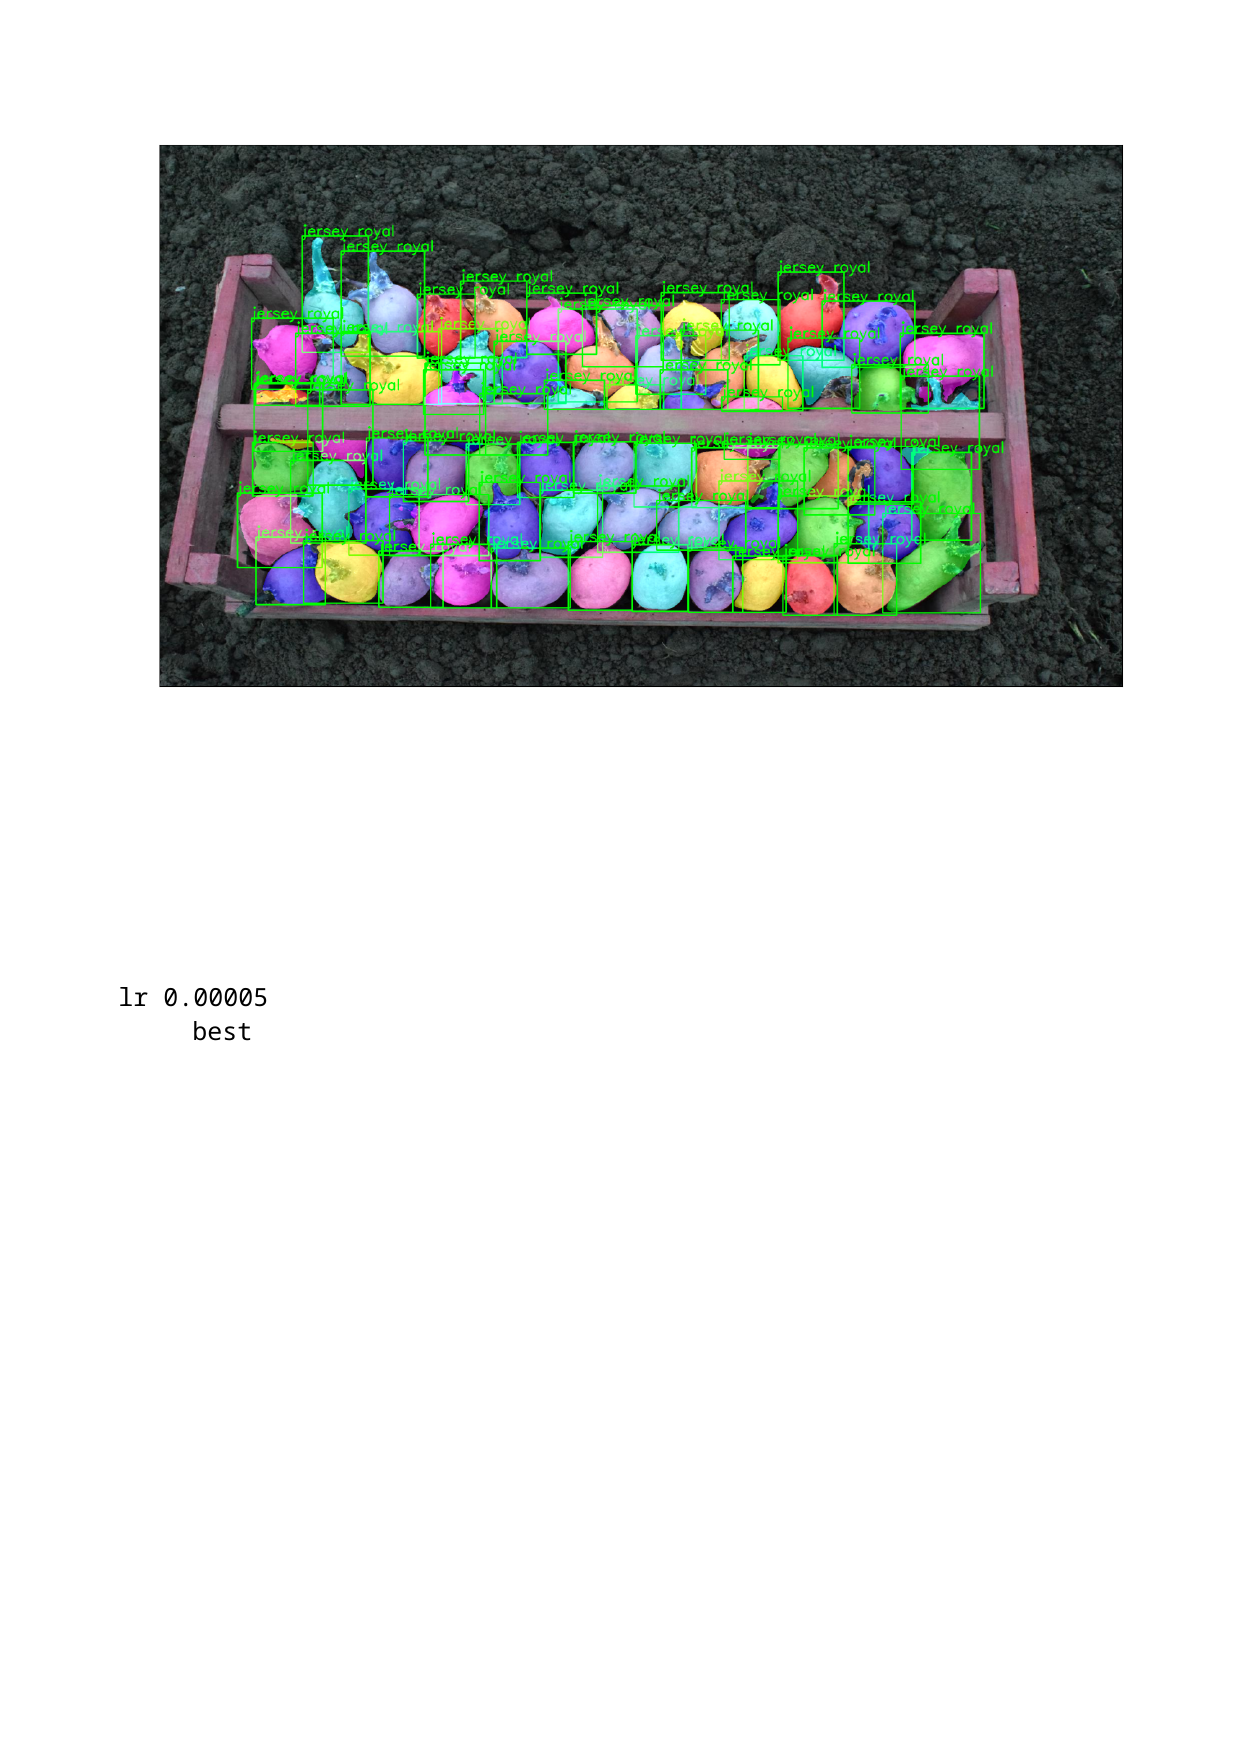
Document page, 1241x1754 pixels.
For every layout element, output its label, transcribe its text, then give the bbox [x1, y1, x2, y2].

picture [148, 327, 1132, 527]
text lr 0.00005 [118, 980, 1122, 1014]
text best [118, 1014, 1122, 1048]
